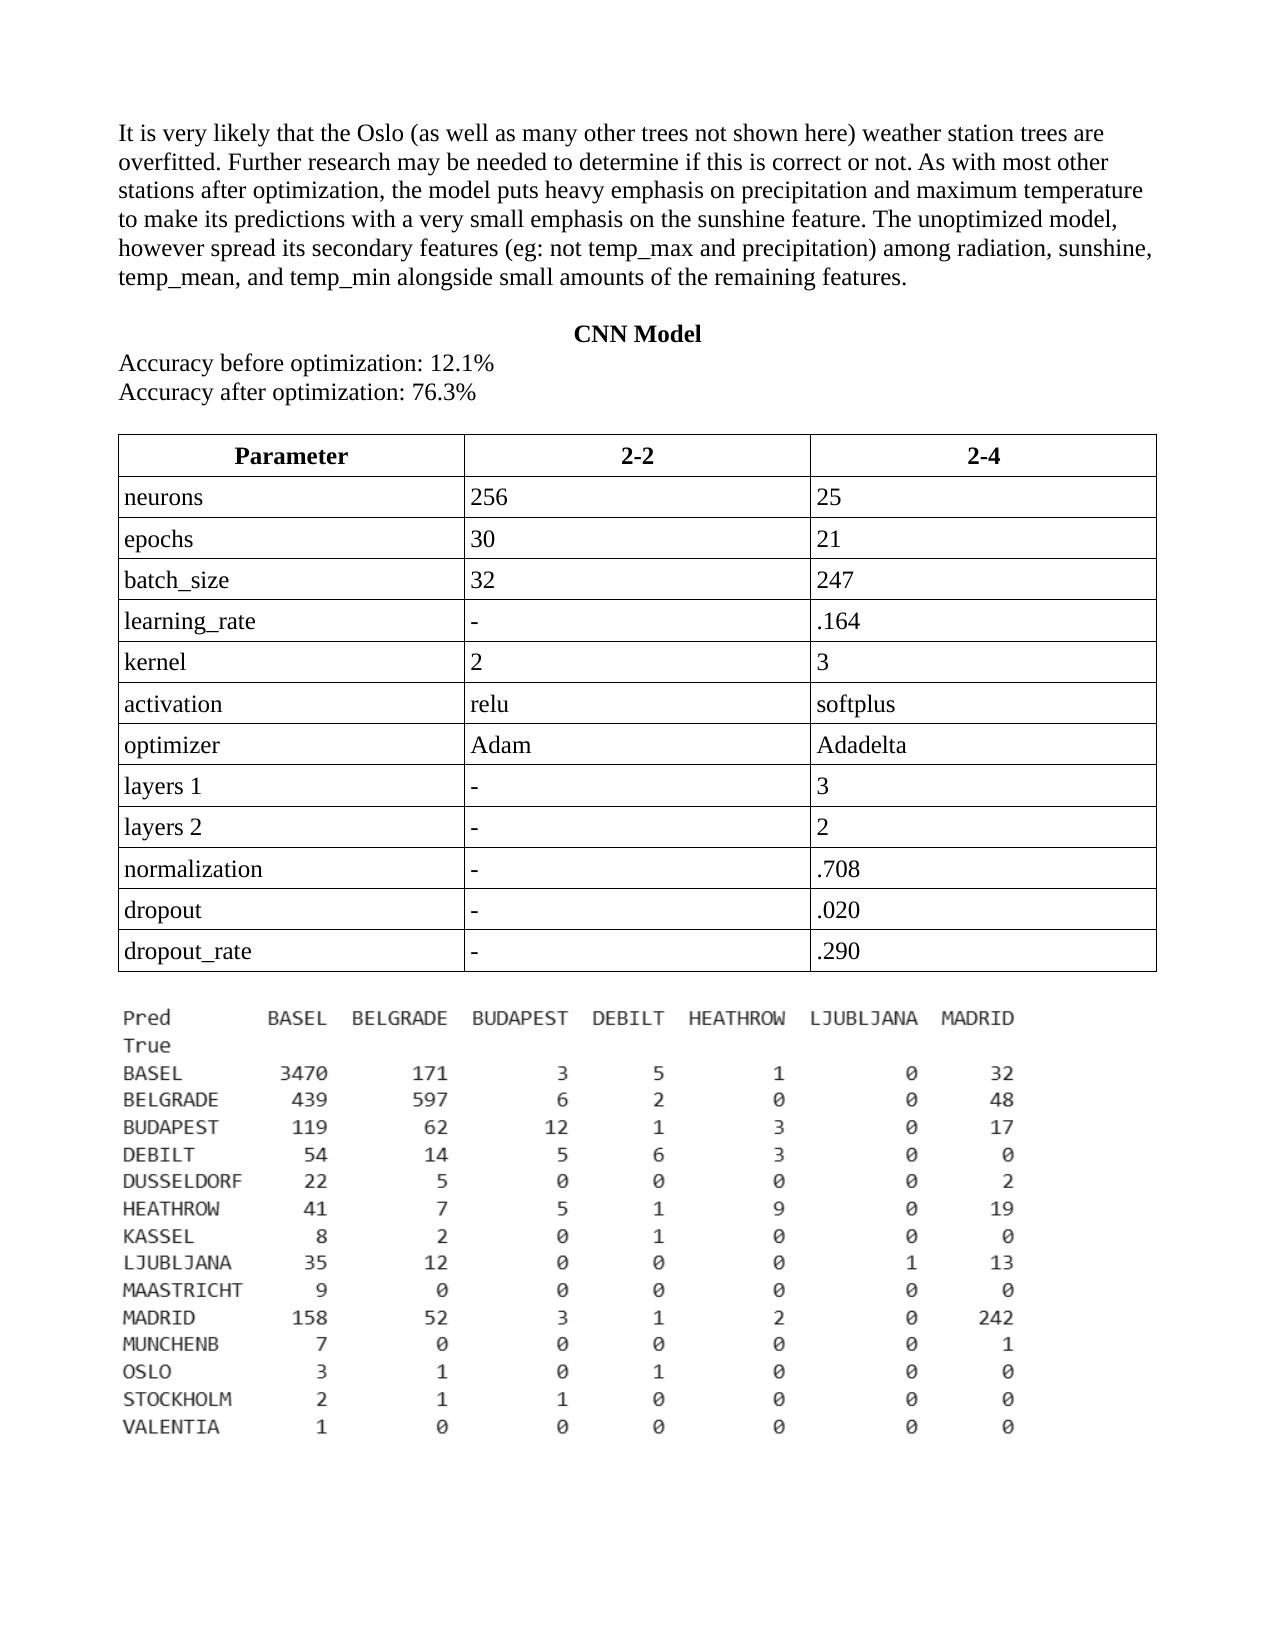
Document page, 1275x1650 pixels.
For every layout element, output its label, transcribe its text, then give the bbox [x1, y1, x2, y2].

table_cell .290 [811, 930, 1156, 971]
table_cell batch_size [119, 559, 464, 599]
table_cell 21 [811, 518, 1156, 558]
picture [118, 1000, 1054, 1460]
table_cell 256 [465, 477, 810, 517]
table_cell optimizer [119, 724, 464, 764]
table_cell .164 [811, 600, 1156, 641]
table_cell .708 [811, 848, 1156, 888]
table_cell dropout_rate [119, 930, 464, 971]
table_cell normalization [119, 848, 464, 888]
table_cell 25 [811, 477, 1156, 517]
table_cell - [465, 889, 810, 929]
table_cell .020 [811, 889, 1156, 929]
table_cell - [465, 600, 810, 641]
text Accuracy after optimization: 76.3% [118, 377, 1157, 406]
table_cell - [465, 848, 810, 888]
table_cell - [465, 807, 810, 847]
table_cell kernel [119, 642, 464, 682]
table_cell dropout [119, 889, 464, 929]
table_cell 3 [811, 765, 1156, 806]
table_header Parameter [119, 435, 464, 476]
table_cell 247 [811, 559, 1156, 599]
table_cell Adam [465, 724, 810, 764]
table_cell softplus [811, 683, 1156, 723]
table_cell - [465, 930, 810, 971]
table_header 2-2 [465, 435, 810, 476]
table_cell learning_rate [119, 600, 464, 641]
text It is very likely that the Oslo (as well as many other trees not shown here) weather station trees are overfitted. Further research may be needed to determine if this is correct or not. As with most other stations after optimization, the model puts heavy emphasis on precipitation and maximum temperature to make its predictions with a very small emphasis on the sunshine feature. The unoptimized model, however spread its secondary features (eg: not temp_max and precipitation) among radiation, sunshine, temp_mean, and temp_min alongside small amounts of the remaining features. [118, 118, 1157, 291]
table_cell neurons [119, 477, 464, 517]
table_cell - [465, 765, 810, 806]
table_cell 30 [465, 518, 810, 558]
table_cell Adadelta [811, 724, 1156, 764]
text CNN Model [118, 319, 1157, 348]
table_cell epochs [119, 518, 464, 558]
table_cell layers 2 [119, 807, 464, 847]
table_cell relu [465, 683, 810, 723]
table_header 2-4 [811, 435, 1156, 476]
text Accuracy before optimization: 12.1% [118, 348, 1157, 377]
table_cell layers 1 [119, 765, 464, 806]
table_cell 3 [811, 642, 1156, 682]
table_cell 2 [811, 807, 1156, 847]
table_cell 32 [465, 559, 810, 599]
table_cell activation [119, 683, 464, 723]
table_cell 2 [465, 642, 810, 682]
